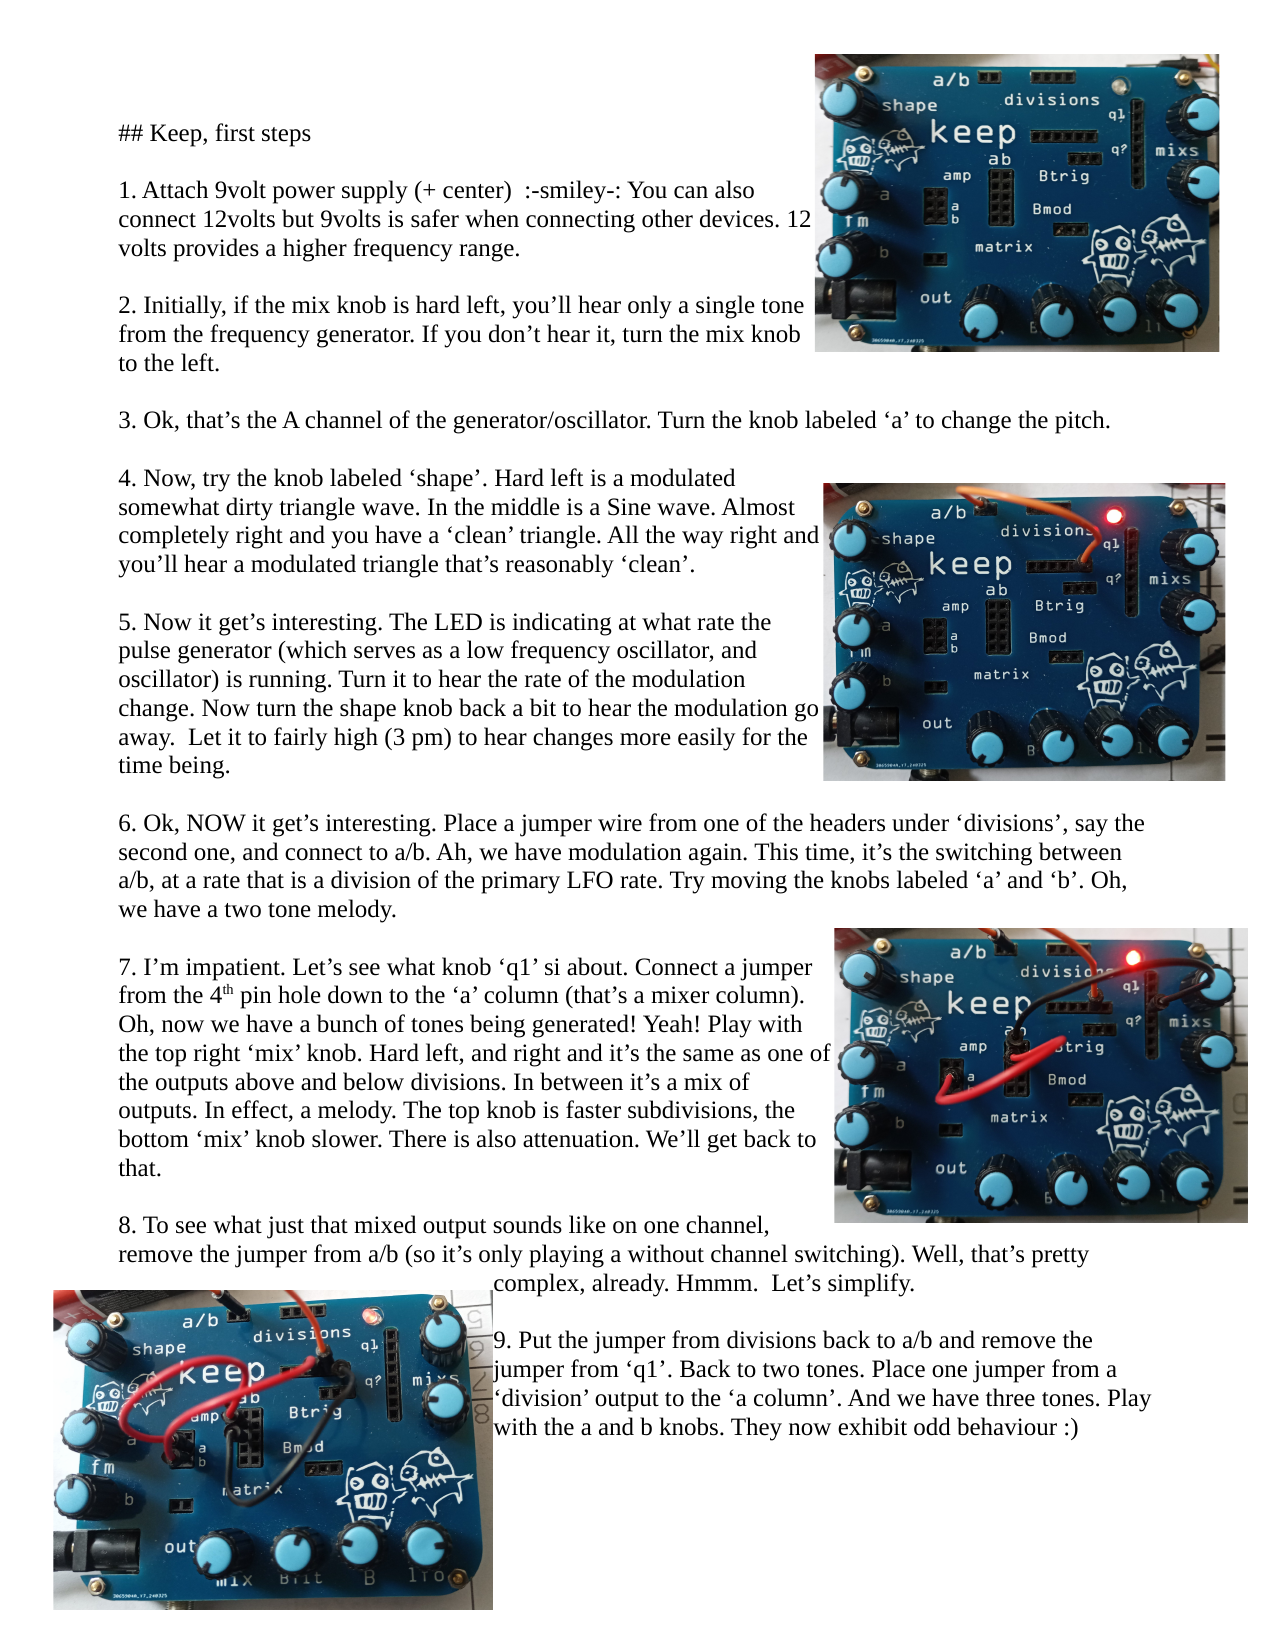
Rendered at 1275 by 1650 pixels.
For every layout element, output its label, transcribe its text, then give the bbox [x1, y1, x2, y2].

text 1. Attach 9volt power supply (+ center) :-smiley-: You can also connect 12volts but 9volts is safer when connecting other devices. 12 volts provides a higher frequency range. [118, 176, 814, 262]
picture [823, 483, 1226, 781]
picture [834, 928, 1248, 1223]
text 3. Ok, that’s the A channel of the generator/oscillator. Turn the knob labeled ‘a’ to change the pitch. [118, 406, 1157, 434]
text 8. To see what just that mixed output sounds like on one channel, remove the jumper from a/b (so it’s only playing a without channel switching). Well, that’s pretty complex, already. Hmmm. Let’s simplify. [118, 1211, 1157, 1297]
text 2. Initially, if the mix knob is hard left, you’ll hear only a single tone from the frequency generator. If you don’t hear it, turn the mix knob to the left. [118, 291, 1157, 377]
text ## Keep, first steps [118, 118, 814, 147]
text 7. I’m impatient. Let’s see what knob ‘q1’ si about. Connect a jumper from the 4th pin hole down to the ‘a’ column (that’s a mixer column). Oh, now we have a bunch of tones being generated! Yeah! Play with the top right ‘mix’ knob. Hard left, and right and it’s the same as one of the outputs above and below divisions. In between it’s a mix of outputs. In effect, a melody. The top knob is faster subdivisions, the bottom ‘mix’ knob slower. There is also attenuation. We’ll get back to that. [118, 952, 834, 1182]
text 5. Now it get’s interesting. The LED is indicating at what rate the pulse generator (which serves as a low frequency oscillator, and oscillator) is running. Turn it to hear the rate of the modulation change. Now turn the shape knob back a bit to hear the modulation go away. Let it to fairly high (3 pm) to hear changes more easily for the time being. [118, 607, 823, 779]
picture [53, 1290, 493, 1610]
text 9. Put the jumper from divisions back to a/b and remove the jumper from ‘q1’. Back to two tones. Place one jumper from a ‘division’ output to the ‘a column’. And we have three tones. Play with the a and b knobs. They now exhibit odd behaviour :) [493, 1326, 1157, 1441]
text 6. Ok, NOW it get’s interesting. Place a jumper wire from one of the headers under ‘divisions’, say the second one, and connect to a/b. Ah, we have modulation again. This time, it’s the switching between a/b, at a rate that is a division of the primary LFO rate. Try moving the knobs labeled ‘a’ and ‘b’. Oh, we have a two tone melody. [118, 808, 1157, 923]
picture [814, 54, 1220, 352]
text 4. Now, try the knob labeled ‘shape’. Hard left is a modulated somewhat dirty triangle wave. In the middle is a Sine wave. Almost completely right and you have a ‘clean’ triangle. All the way right and you’ll hear a modulated triangle that’s reasonably ‘clean’. [118, 463, 1157, 578]
